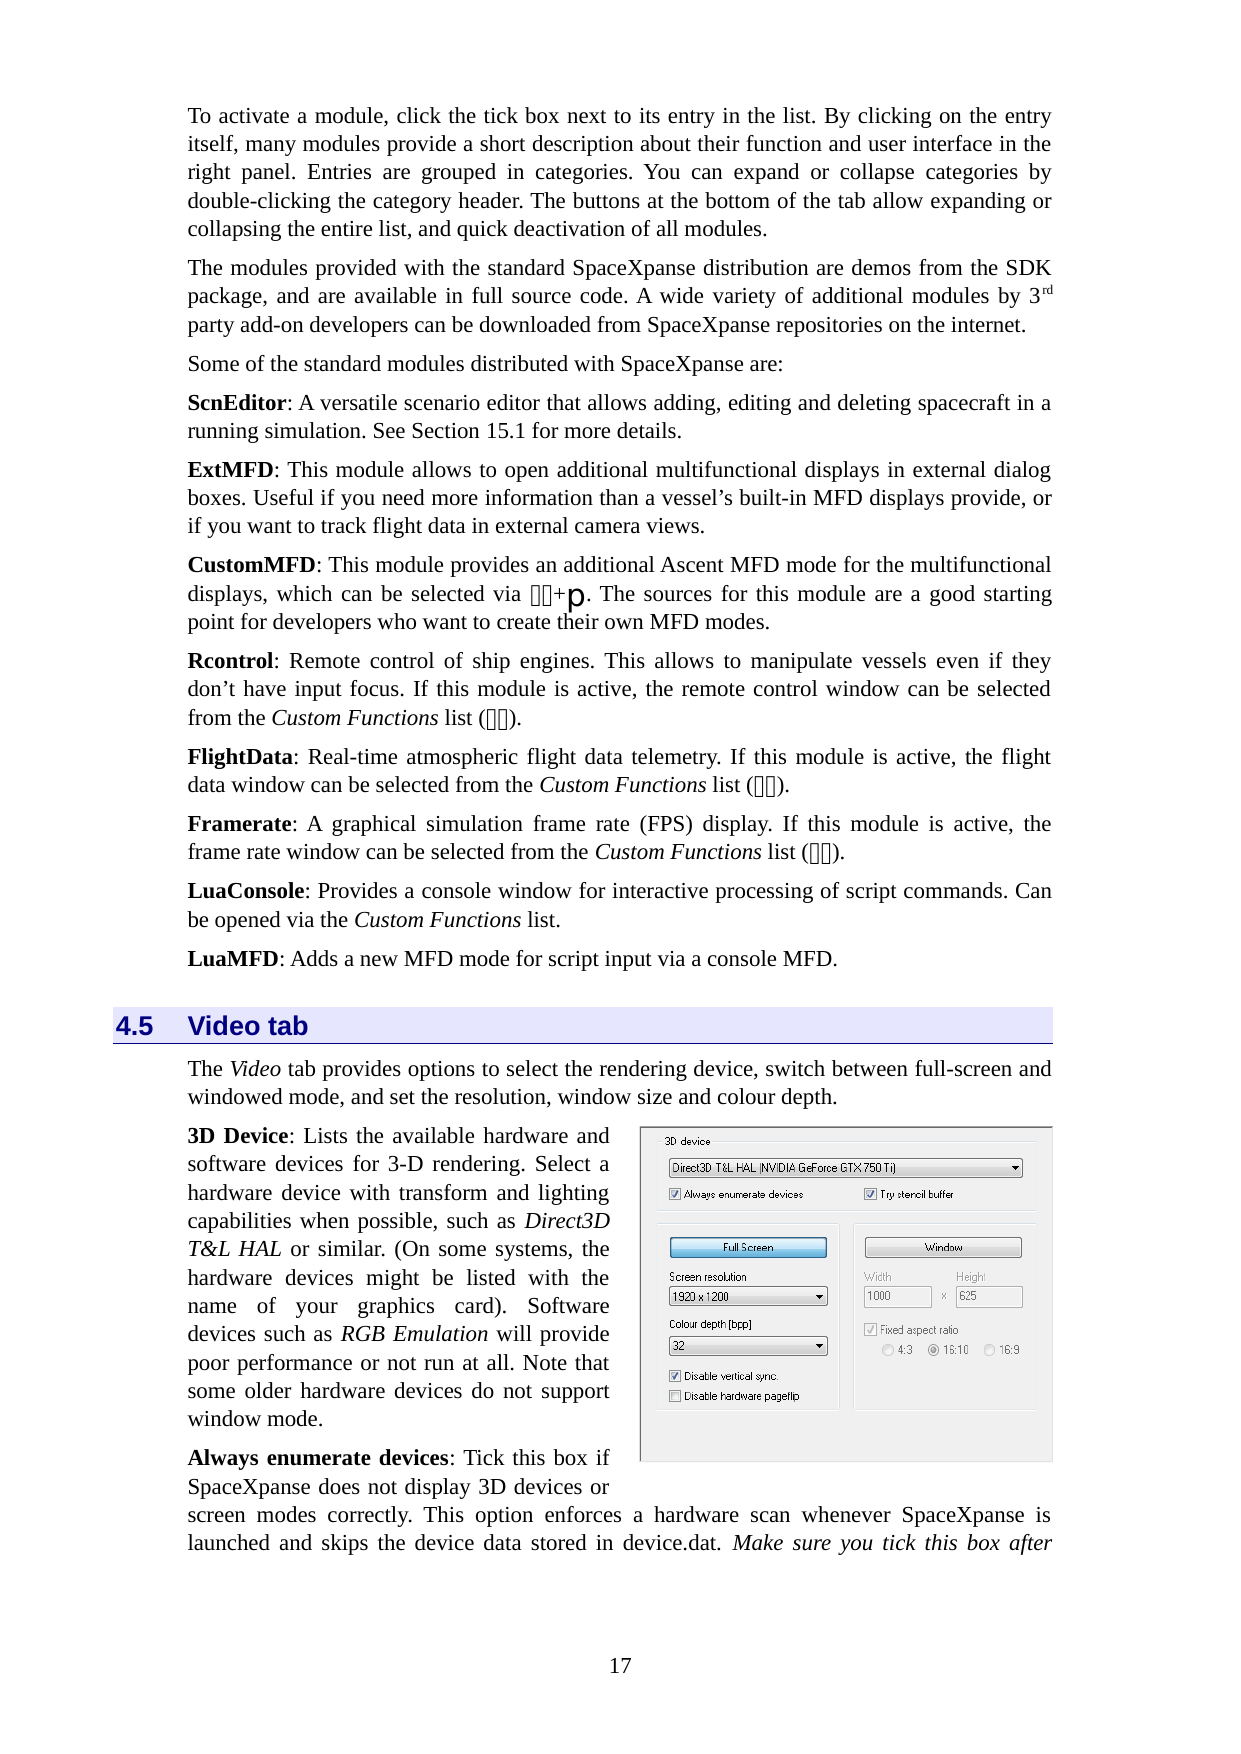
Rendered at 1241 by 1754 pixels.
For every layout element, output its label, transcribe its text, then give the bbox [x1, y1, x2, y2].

text LuaMFD: Adds a new MFD mode for script input via a console MFD. [187, 943, 1053, 972]
text ScnEditor: A versatile scenario editor that allows adding, editing and deleting spacecraft in a running simulation. See Section 15.1 for more details. [187, 387, 1053, 444]
text To activate a module, click the tick box next to its entry in the list. By clicking on the entry itself, many modules provide a short description about their function and user interface in the right panel. Entries are grouped in categories. You can expand or collapse categories by double-clicking the category header. The buttons at the bottom of the tab allow expanding or collapsing the entire list, and quick deactivation of all modules. [187, 100, 1053, 242]
text 3D Device: Lists the available hardware and software devices for 3-D rendering. Select a hardware device with transform and lighting capabilities when possible, such as Direct3D T&L HAL or similar. (On some systems, the hardware devices might be listed with the name of your graphics card). Software devices such as RGB Emulation will provide poor performance or not run at all. Note that some older hardware devices do not support window mode. [187, 1121, 1053, 1433]
text Framerate: A graphical simulation frame rate (FPS) display. If this module is active, the frame rate window can be selected from the Custom Functions list (). [187, 809, 1053, 865]
text The modules provided with the standard SpaceXpanse distribution are demos from the SDK package, and are available in full source code. A wide variety of additional modules by 3rd party add-on developers can be downloaded from SpaceXpanse repositories on the internet. [187, 253, 1053, 338]
text Some of the standard modules distributed with SpaceXpanse are: [187, 348, 1053, 377]
text LuaConsole: Provides a console window for interactive processing of script commands. Can be opened via the Custom Functions list. [187, 876, 1053, 933]
text Always enumerate devices: Tick this box if SpaceXpanse does not display 3D devices or screen modes correctly. This option enforces a hardware scan whenever SpaceXpanse is launched and skips the device data stored in device.dat. Make sure you tick this box after [187, 1443, 1053, 1557]
text Rcontrol: Remote control of ship engines. This allows to manipulate vessels even if they don’t have input focus. If this module is active, the remote control window can be selected from the Custom Functions list (). [187, 646, 1053, 731]
text The Video tab provides options to select the rendering device, switch between full-screen and windowed mode, and set the resolution, window size and colour depth. [187, 1054, 1053, 1110]
text FlightData: Real-time atmospheric flight data telemetry. If this module is active, the flight data window can be selected from the Custom Functions list (). [187, 741, 1053, 798]
text CustomMFD: This module provides an additional Ascent MFD mode for the multifunctional displays, which can be selected via +p. The sources for this module are a good starting point for developers who want to create their own MFD modes. [187, 550, 1053, 635]
subtitle Video tab [113, 1007, 1053, 1043]
picture [639, 1126, 1053, 1463]
text ExtMFD: This module allows to open additional multifunctional displays in external dialog boxes. Useful if you need more information than a vessel’s built-in MFD displays provide, or if you want to track flight data in external camera views. [187, 454, 1053, 539]
